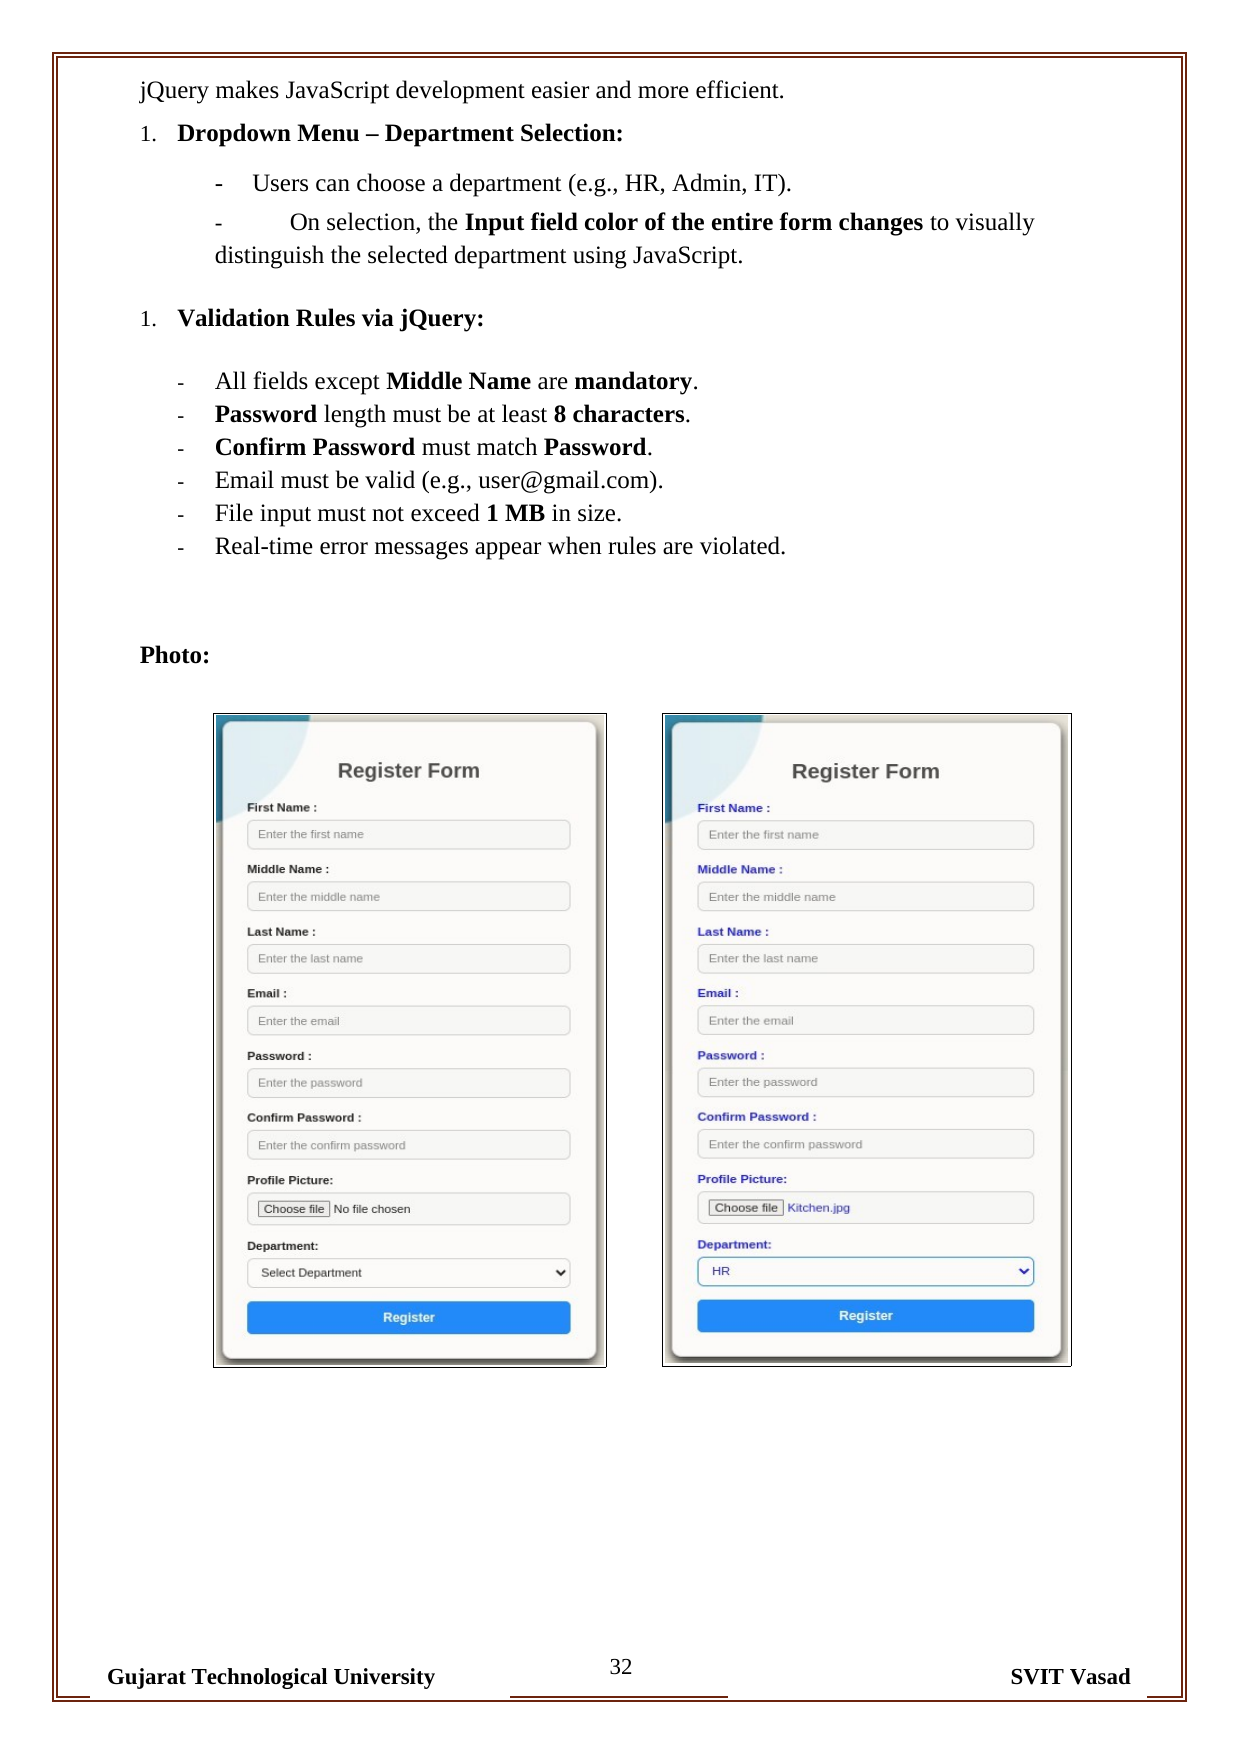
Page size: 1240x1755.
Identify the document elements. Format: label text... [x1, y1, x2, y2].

list On selection, the Input field color of the entire form changes to visually distinguish the selected department using JavaScript. [214, 207, 1102, 299]
list Real-time error messages appear when rules are violated. [177, 531, 1102, 560]
list Users can choose a department (e.g., HR, Admin, IT). [214, 168, 1102, 197]
text jQuery makes JavaScript development easier and more efficient. [139, 75, 1102, 104]
list All fields except Middle Name are mandatory. [177, 366, 1102, 394]
list Dropdown Menu – Department Selection: [139, 118, 1102, 147]
picture [216, 715, 604, 1365]
picture [665, 715, 1068, 1363]
list Password length must be at least 8 characters. [177, 399, 1102, 428]
list Email must be valid (e.g., user@gmail.com). [177, 465, 1102, 494]
list File input must not exceed 1 MB in size. [177, 498, 1102, 527]
list Validation Rules via jQuery: [139, 303, 1102, 362]
list Confirm Password must match Password. [177, 432, 1102, 461]
text Photo: [139, 564, 1102, 669]
